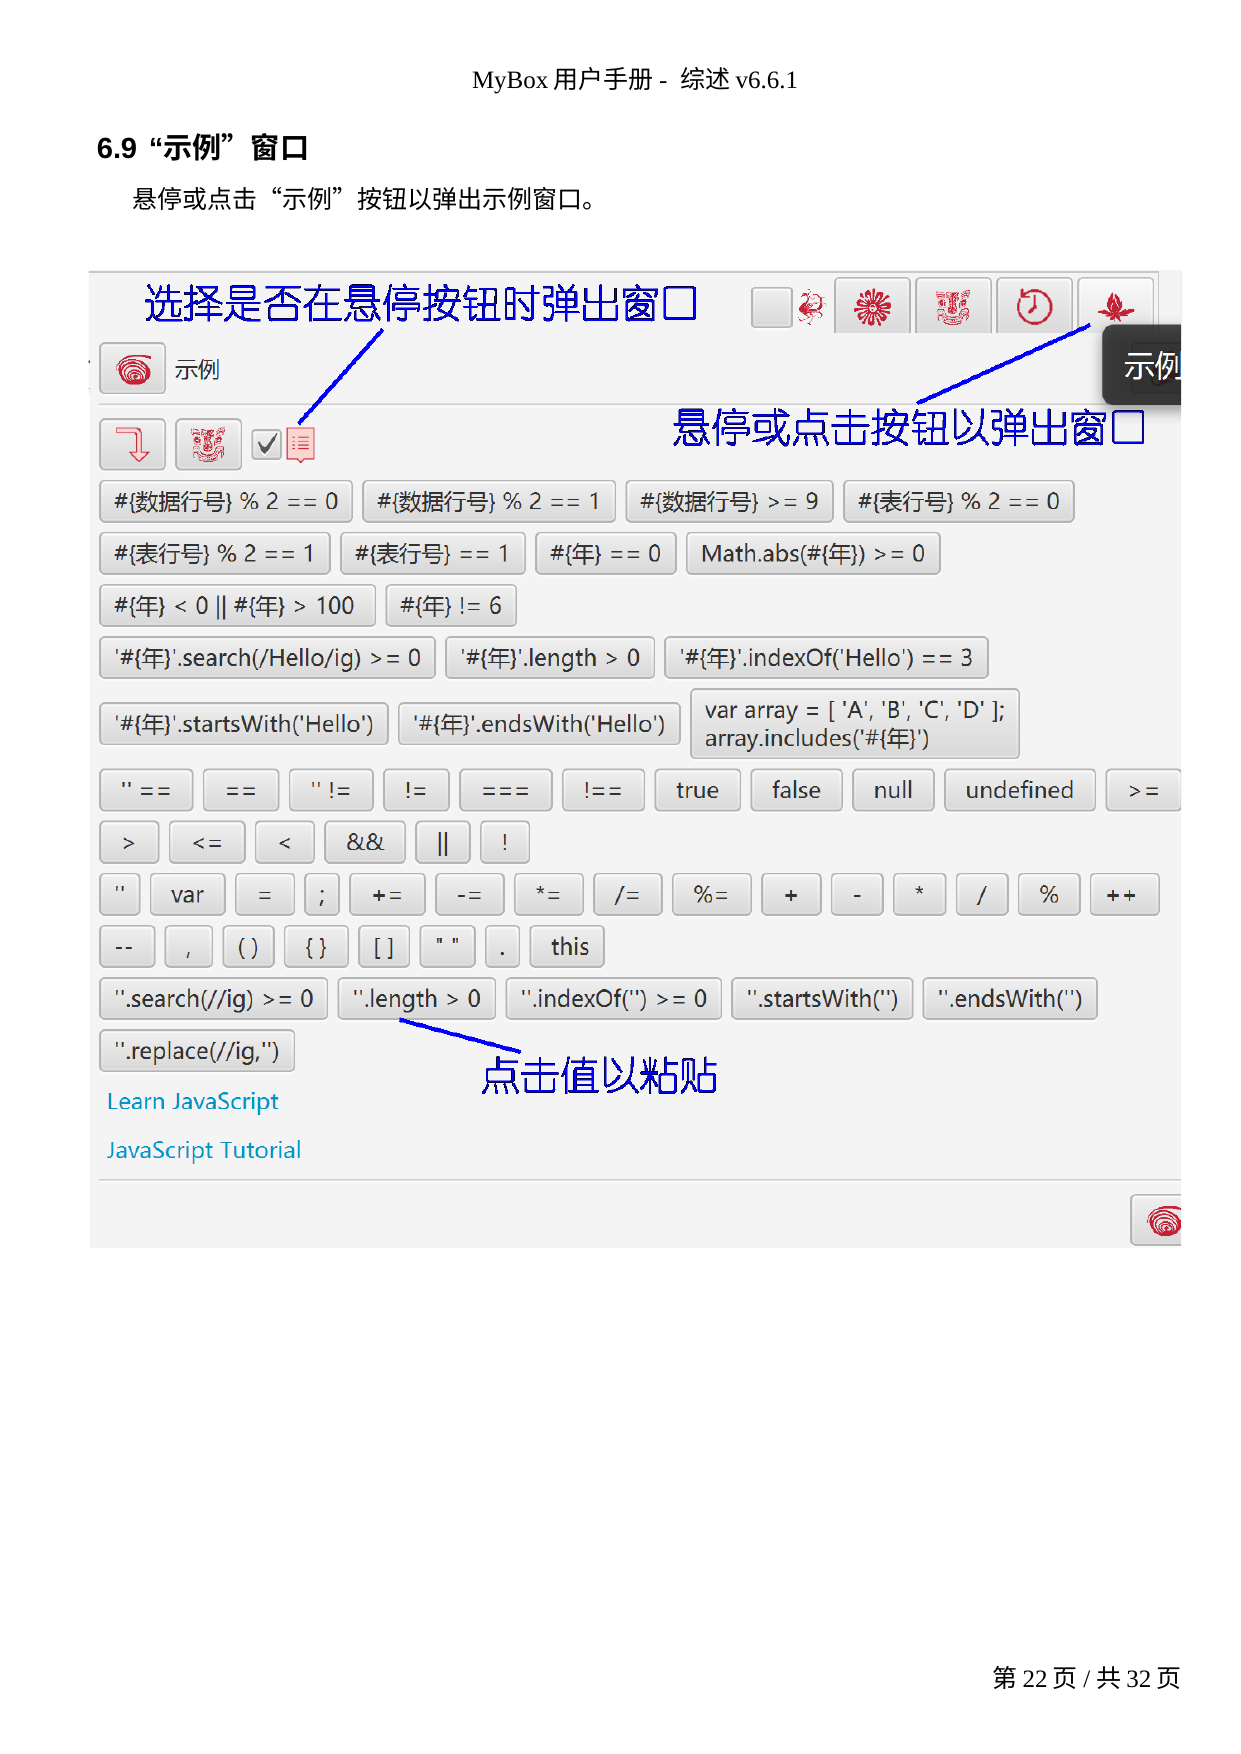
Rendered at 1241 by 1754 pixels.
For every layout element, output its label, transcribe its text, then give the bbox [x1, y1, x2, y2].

picture [88, 269, 1182, 1248]
subtitle “示例”窗口 [88, 125, 1181, 167]
text 悬停或点击“示例”按钮以弹出示例窗口。 [88, 179, 1181, 216]
